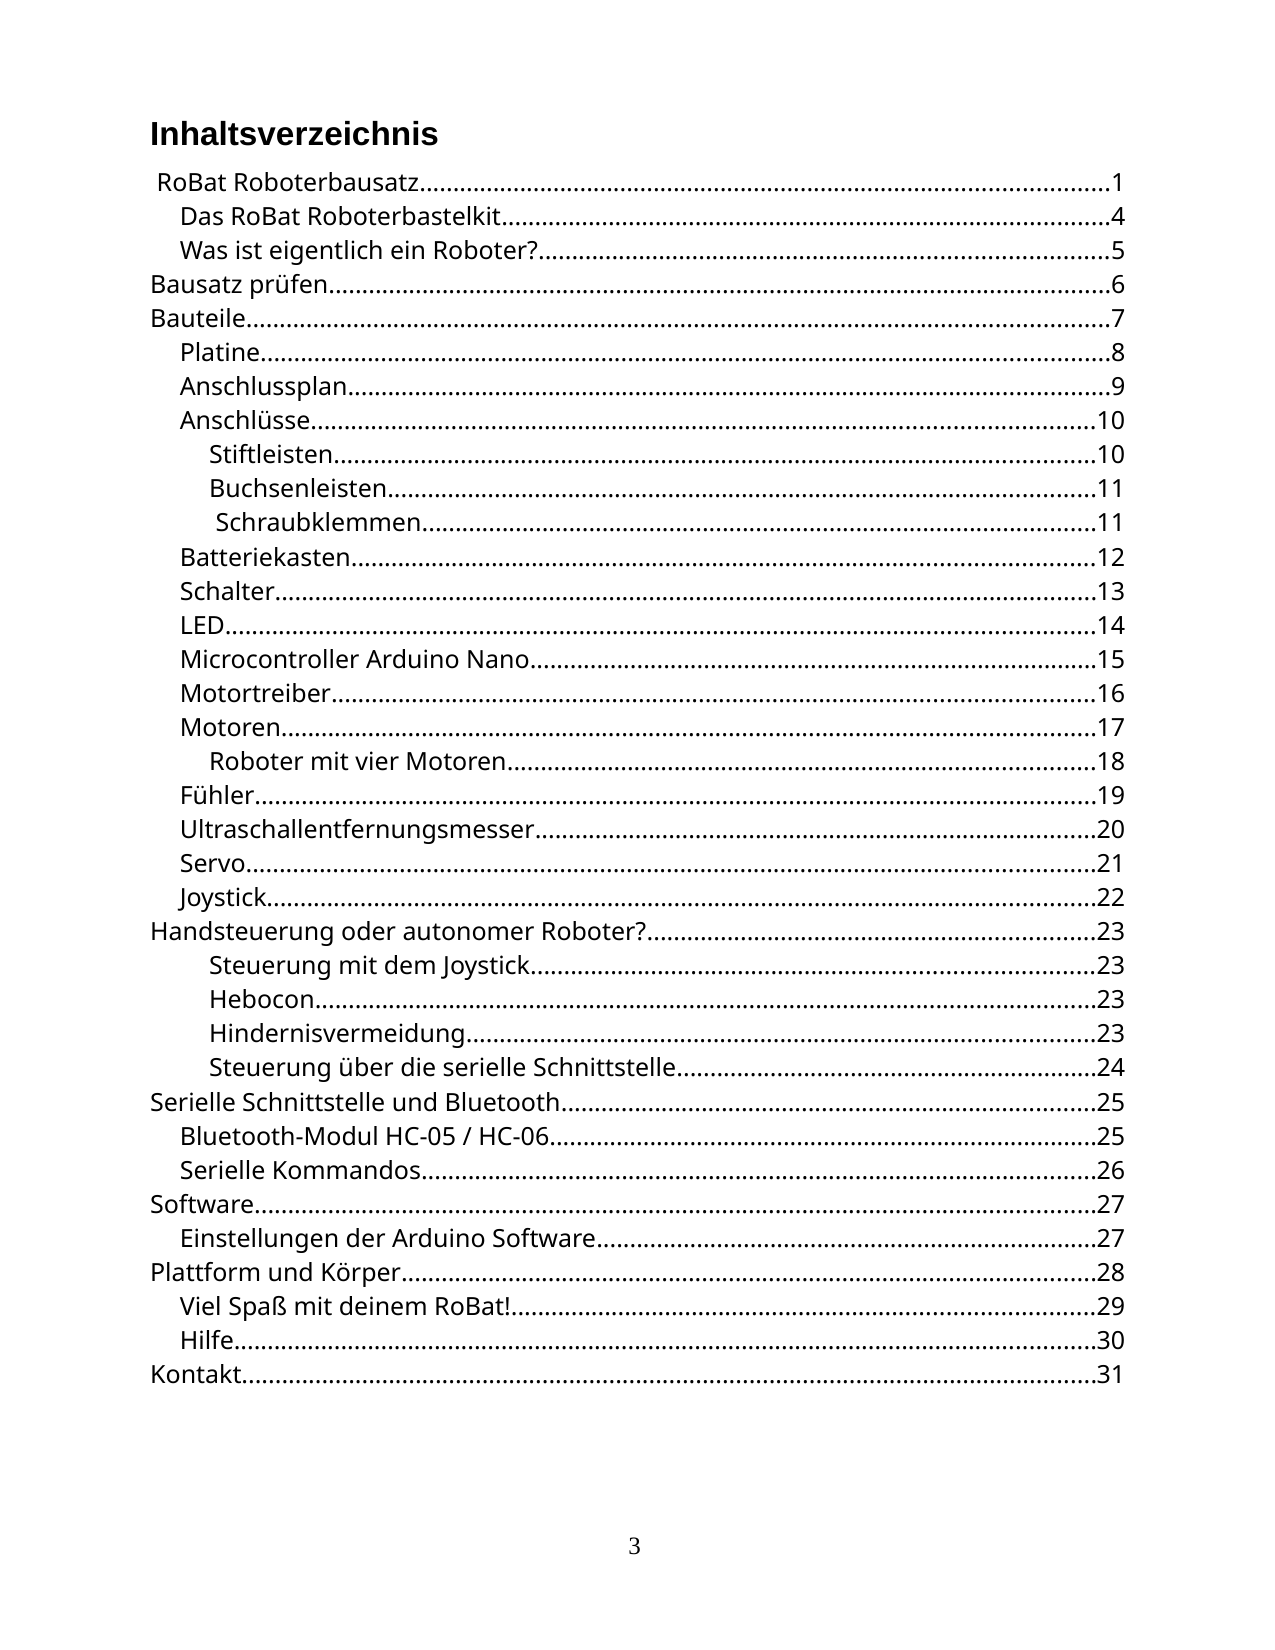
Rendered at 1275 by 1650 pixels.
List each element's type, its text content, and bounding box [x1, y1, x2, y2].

text Viel Spaß mit deinem RoBat! 29 [179, 1288, 1125, 1323]
text Platine 8 [179, 335, 1125, 369]
text Microcontroller Arduino Nano 15 [179, 641, 1125, 675]
text Anschlussplan 9 [179, 369, 1125, 403]
text Hebocon 23 [209, 982, 1125, 1016]
text Joystick 22 [179, 880, 1125, 914]
text Handsteuerung oder autonomer Roboter? 23 [150, 914, 1125, 948]
text Software 27 [150, 1186, 1125, 1220]
subtitle Inhaltsverzeichnis [150, 113, 1125, 152]
text Motortreiber 16 [179, 675, 1125, 709]
text Steuerung über die serielle Schnittstelle 24 [209, 1050, 1125, 1084]
text Kontakt 31 [150, 1357, 1125, 1391]
text Servo 21 [179, 846, 1125, 880]
text LED 14 [179, 607, 1125, 641]
text Serielle Schnittstelle und Bluetooth 25 [150, 1084, 1125, 1118]
text Ultraschallentfernungsmesser 20 [179, 812, 1125, 846]
text Buchsenleisten 11 [209, 471, 1125, 505]
text Batteriekasten 12 [179, 539, 1125, 573]
text Motoren 17 [179, 709, 1125, 743]
text Fühler 19 [179, 778, 1125, 812]
text Hindernisvermeidung 23 [209, 1016, 1125, 1050]
text Roboter mit vier Motoren 18 [209, 743, 1125, 778]
text Schalter 13 [179, 573, 1125, 607]
text Bauteile 7 [150, 301, 1125, 335]
text Hilfe 30 [179, 1323, 1125, 1357]
text Bluetooth-Modul HC-05 / HC-06 25 [179, 1118, 1125, 1152]
text RoBat Roboterbausatz 1 [150, 164, 1125, 198]
text Einstellungen der Arduino Software 27 [179, 1220, 1125, 1254]
text Das RoBat Roboterbastelkit 4 [179, 198, 1125, 233]
text Was ist eigentlich ein Roboter? 5 [179, 233, 1125, 267]
text Plattform und Körper 28 [150, 1254, 1125, 1288]
text Steuerung mit dem Joystick 23 [209, 948, 1125, 982]
text Bausatz prüfen 6 [150, 267, 1125, 301]
text Anschlüsse 10 [179, 403, 1125, 437]
text Stiftleisten 10 [209, 437, 1125, 471]
text Serielle Kommandos 26 [179, 1152, 1125, 1186]
text Schraubklemmen 11 [209, 505, 1125, 539]
